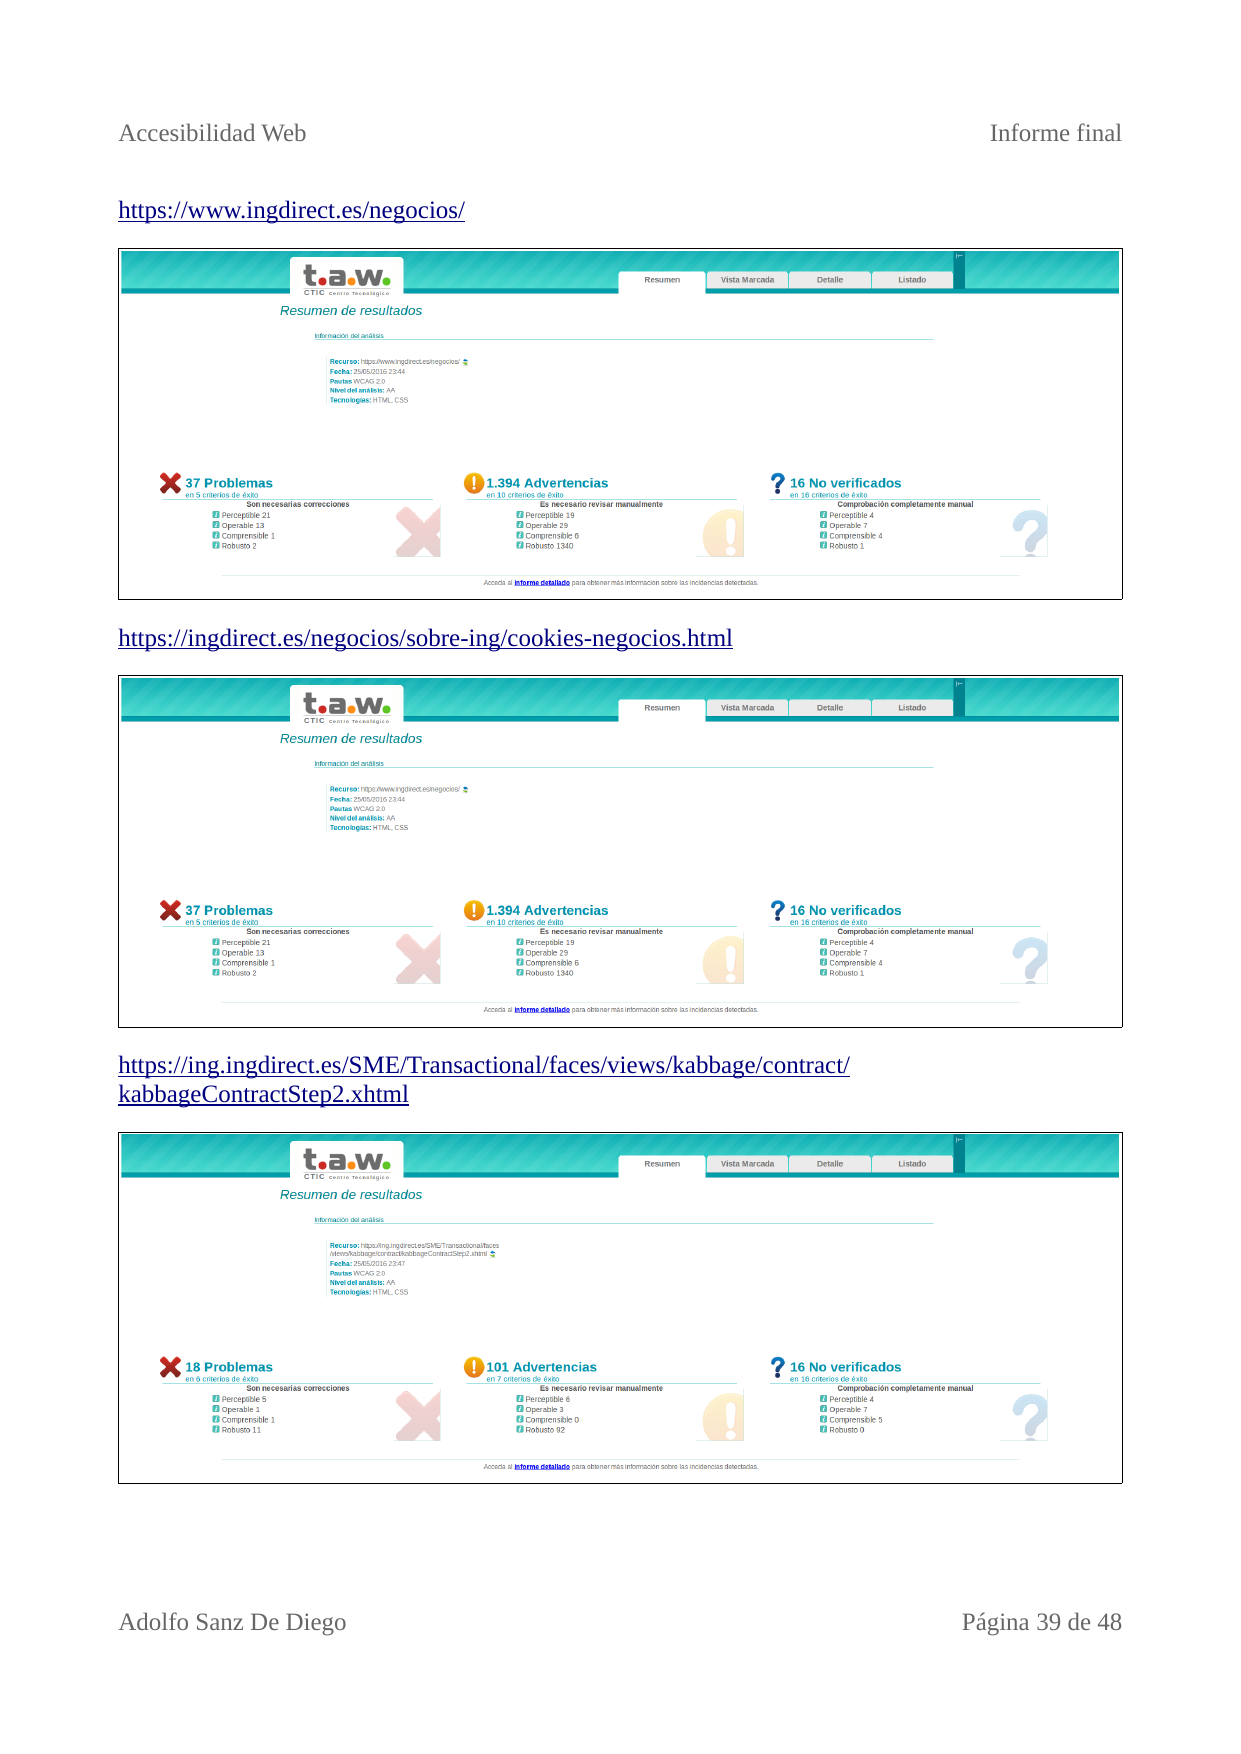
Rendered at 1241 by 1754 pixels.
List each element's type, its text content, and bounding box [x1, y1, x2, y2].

text https://www.ingdirect.es/negocios/ [118, 196, 1122, 224]
picture [121, 1134, 1119, 1481]
picture [121, 678, 1119, 1024]
picture [121, 251, 1119, 597]
text https://ingdirect.es/negocios/sobre-ing/cookies-negocios.html [118, 623, 1122, 652]
text https://ing.ingdirect.es/SME/Transactional/faces/views/kabbage/contract/kabbageContractStep2.xhtml [118, 1051, 1122, 1108]
